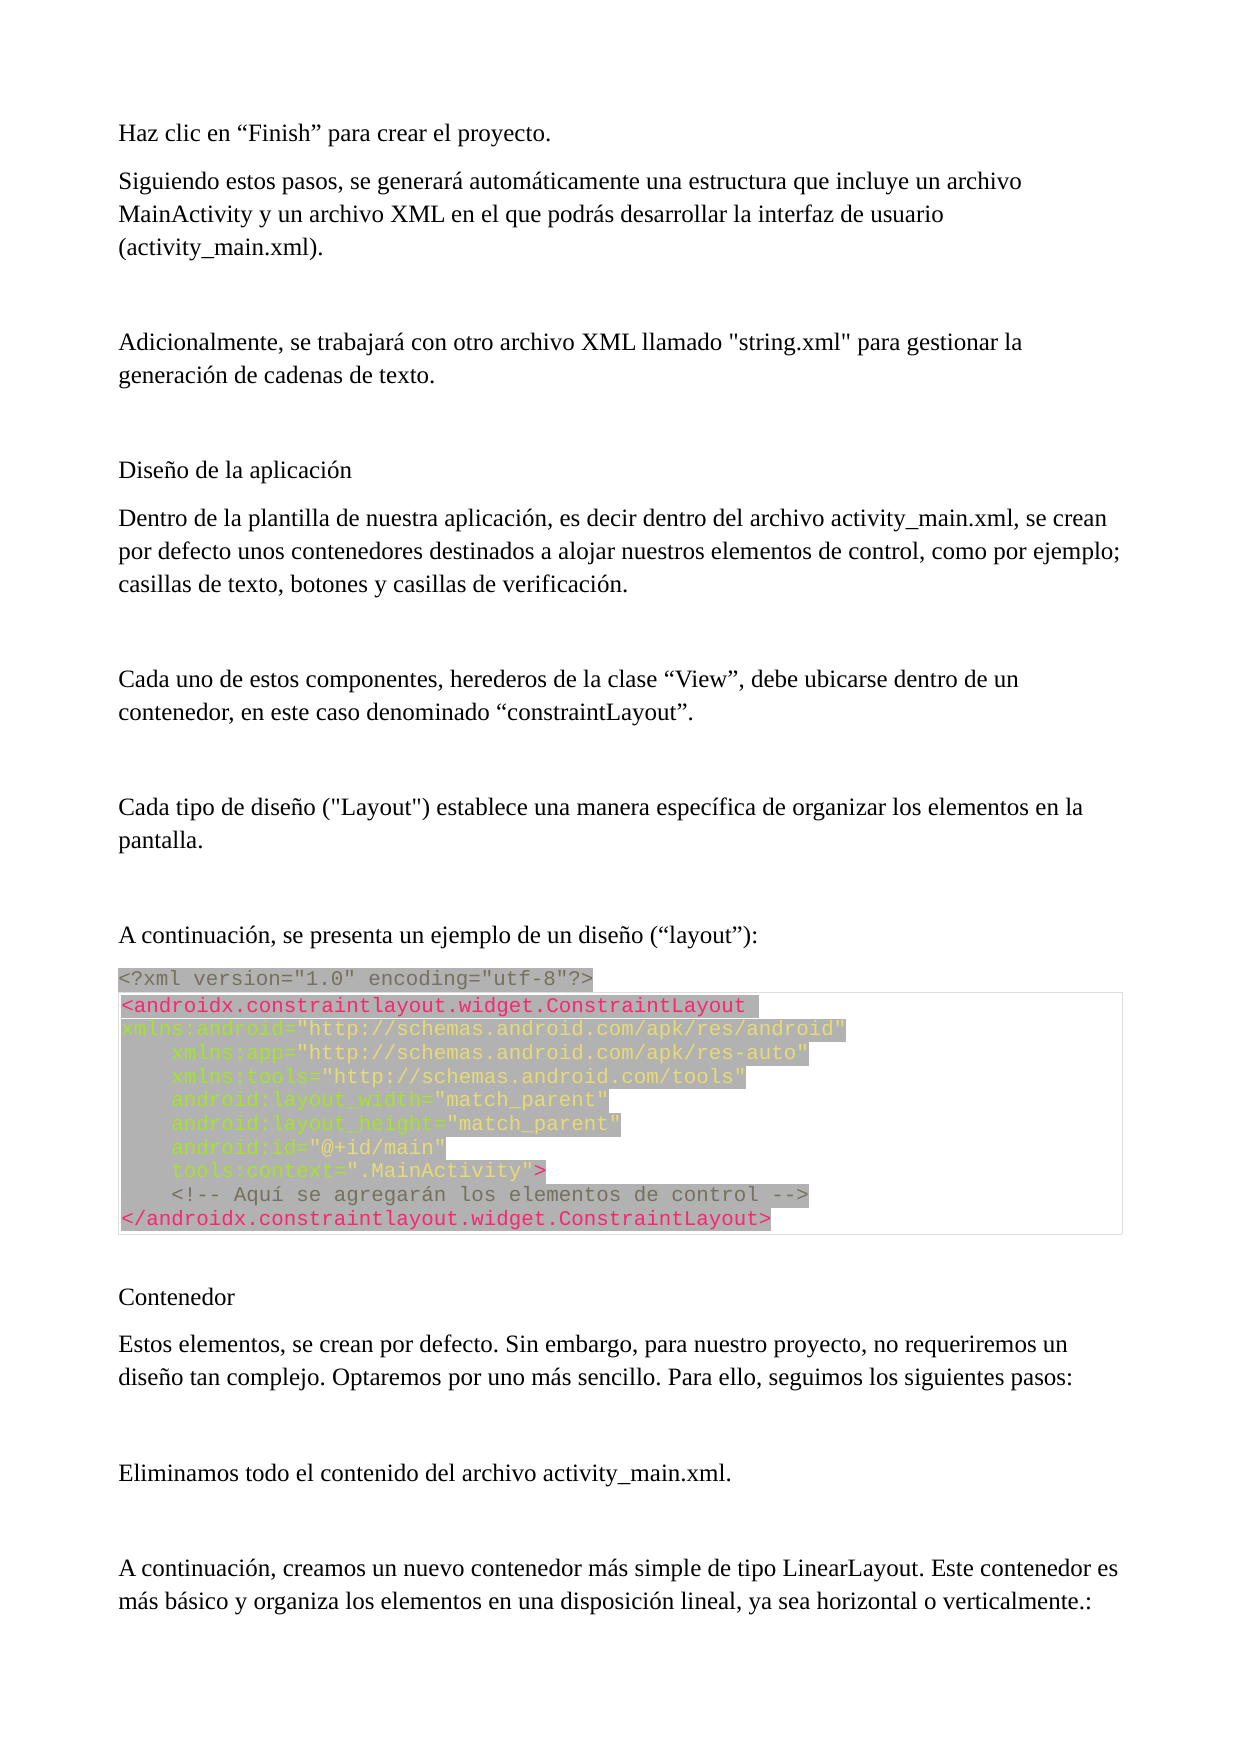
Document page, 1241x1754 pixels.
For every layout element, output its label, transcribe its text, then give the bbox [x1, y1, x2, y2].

text Diseño de la aplicación [118, 455, 1122, 484]
text Cada uno de estos componentes, herederos de la clase “View”, debe ubicarse dentro de un contenedor, en este caso denominado “constraintLayout”. [118, 664, 1122, 726]
text xmlns:app="http://schemas.android.com/apk/res-auto" [119, 1039, 1122, 1063]
text </androidx.constraintlayout.widget.ConstraintLayout> [119, 1204, 1122, 1234]
text Haz clic en “Finish” para crear el proyecto. [118, 118, 1122, 147]
text A continuación, creamos un nuevo contenedor más simple de tipo LinearLayout. Este contenedor es más básico y organiza los elementos en una disposición lineal, ya sea horizontal o verticalmente.: [118, 1553, 1122, 1615]
text <!-- Aquí se agregarán los elementos de control --> [119, 1181, 1122, 1204]
text android:layout_height="match_parent" [119, 1110, 1122, 1134]
text <?xml version="1.0" encoding="utf-8"?> [118, 968, 1122, 992]
text Adicionalmente, se trabajará con otro archivo XML llamado "string.xml" para gestionar la generación de cadenas de texto. [118, 327, 1122, 389]
text Eliminamos todo el contenido del archivo activity_main.xml. [118, 1458, 1122, 1486]
text Estos elementos, se crean por defecto. Sin embargo, para nuestro proyecto, no requeriremos un diseño tan complejo. Optaremos por uno más sencillo. Para ello, seguimos los siguientes pasos: [118, 1329, 1122, 1391]
text android:id="@+id/main" [119, 1134, 1122, 1157]
text Cada tipo de diseño ("Layout") establece una manera específica de organizar los elementos en la pantalla. [118, 792, 1122, 854]
text Contenedor [118, 1282, 1122, 1311]
text A continuación, se presenta un ejemplo de un diseño (“layout”): [118, 921, 1122, 949]
text android:layout_width="match_parent" [119, 1086, 1122, 1110]
text xmlns:tools="http://schemas.android.com/tools" [119, 1063, 1122, 1086]
text Siguiendo estos pasos, se generará automáticamente una estructura que incluye un archivo MainActivity y un archivo XML en el que podrás desarrollar la interfaz de usuario (activity_main.xml). [118, 166, 1122, 261]
text tools:context=".MainActivity"> [119, 1157, 1122, 1181]
text Dentro de la plantilla de nuestra aplicación, es decir dentro del archivo activity_main.xml, se crean por defecto unos contenedores destinados a alojar nuestros elementos de control, como por ejemplo; casillas de texto, botones y casillas de verificación. [118, 503, 1122, 598]
text <androidx.constraintlayout.widget.ConstraintLayout xmlns:android="http://schemas.android.com/apk/res/android" [119, 993, 1122, 1039]
